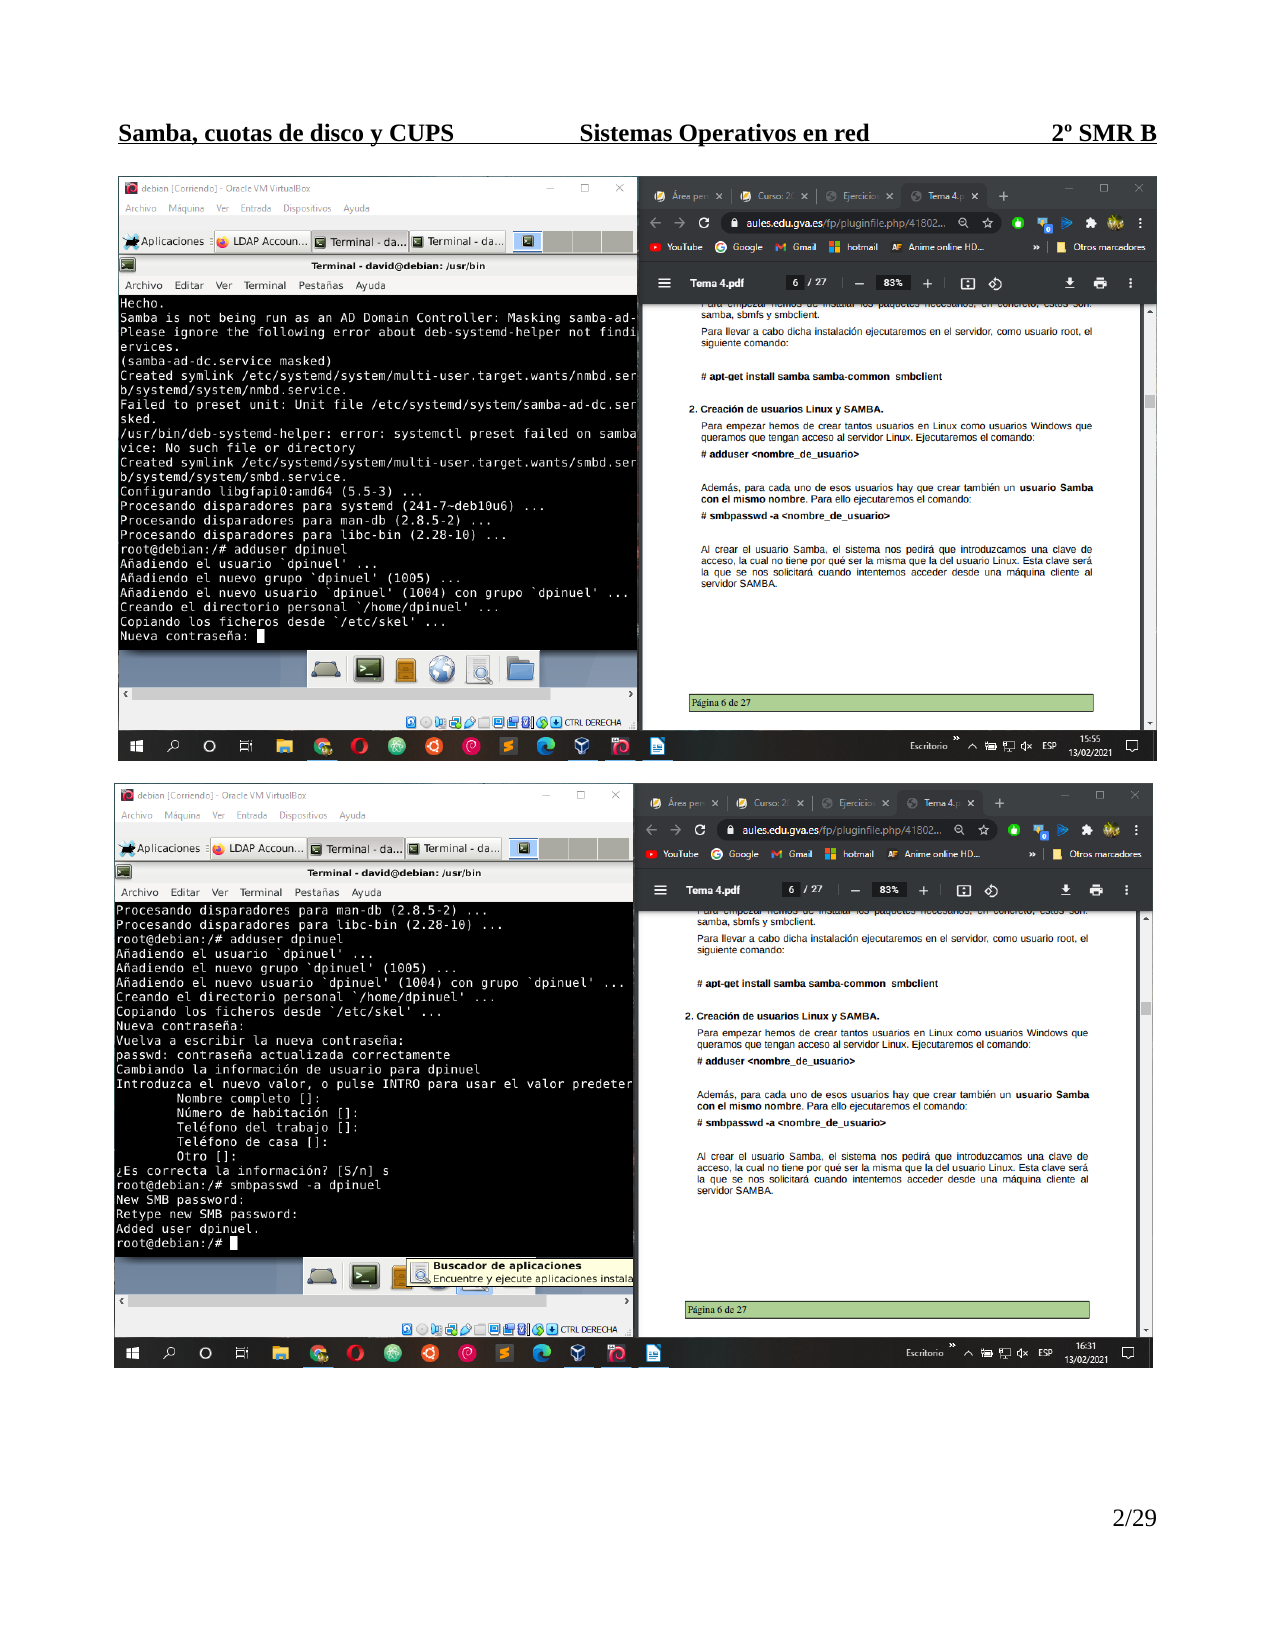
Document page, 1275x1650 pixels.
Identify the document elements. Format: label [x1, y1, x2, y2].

picture [118, 176, 1157, 761]
picture [114, 783, 1153, 1368]
